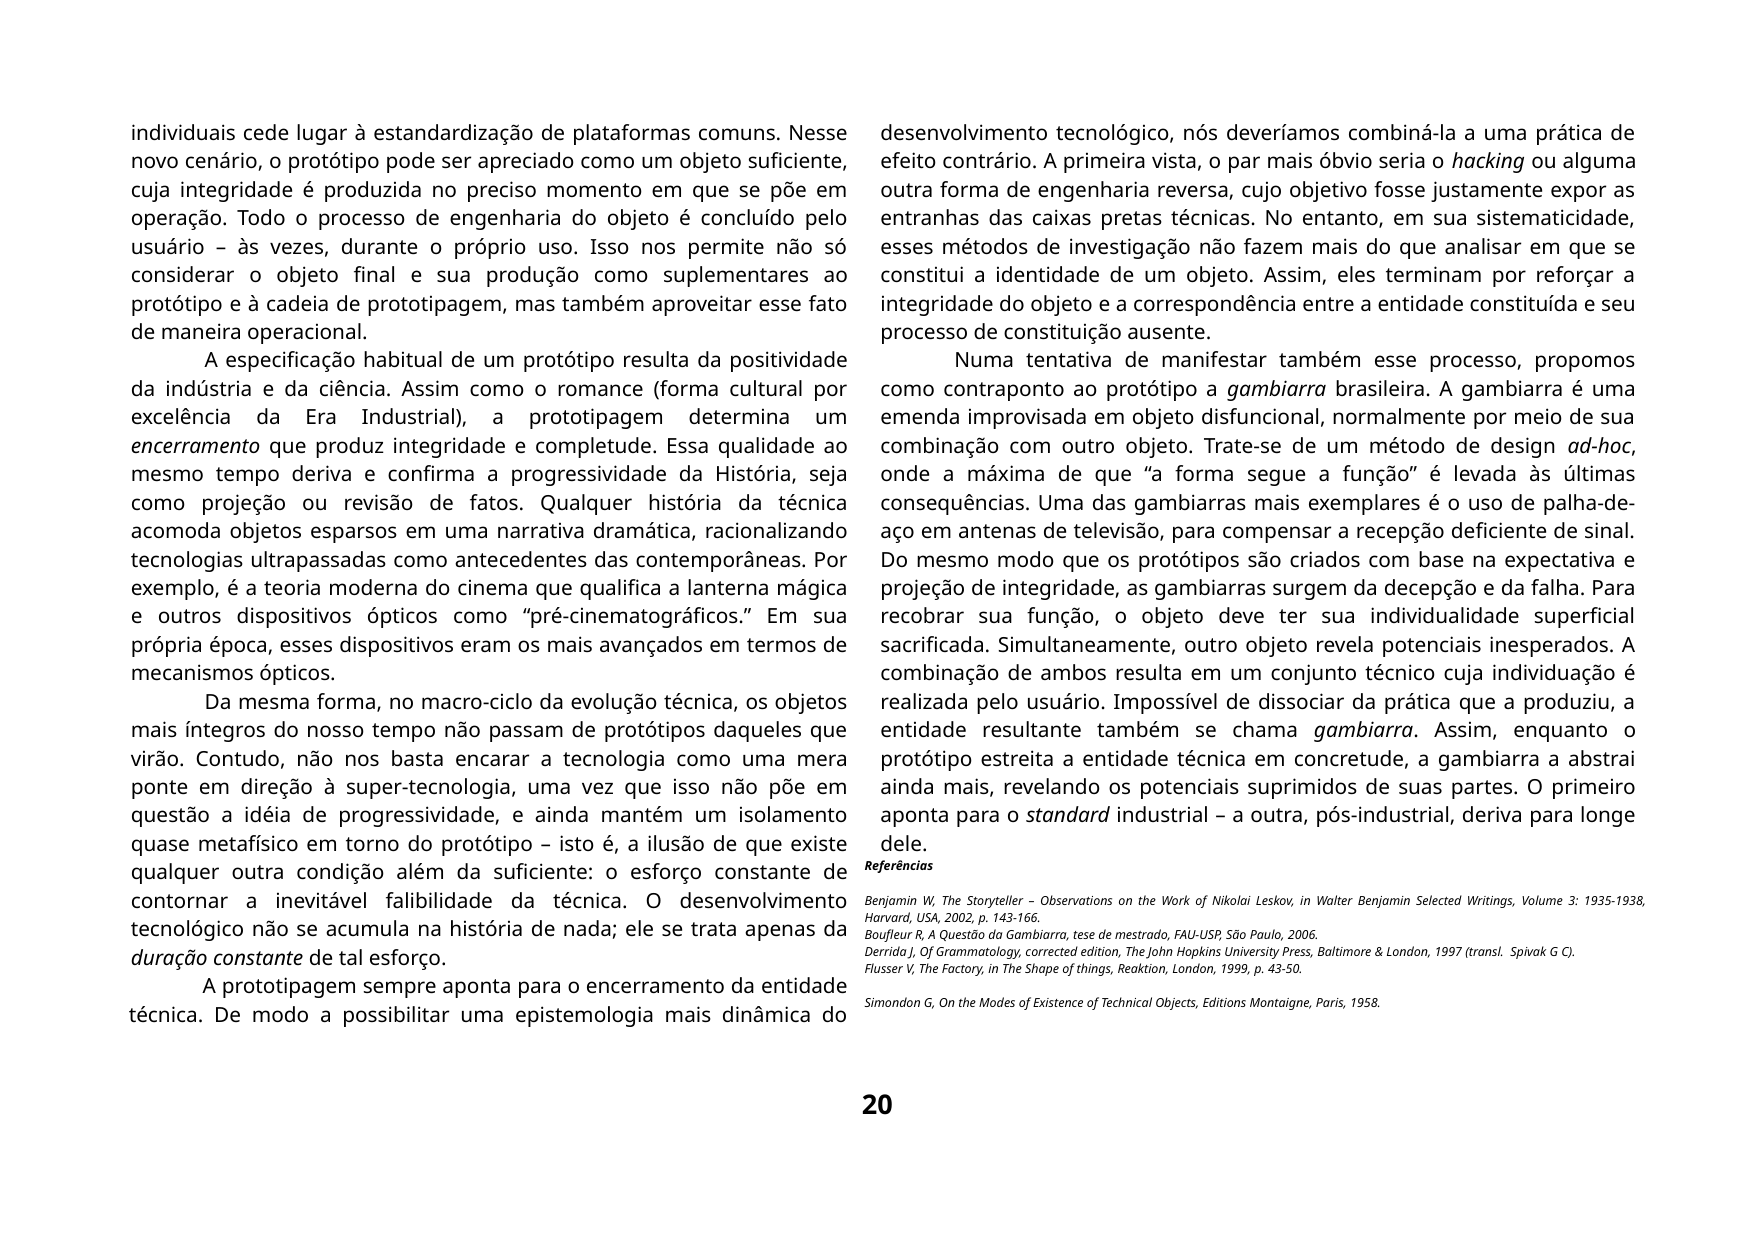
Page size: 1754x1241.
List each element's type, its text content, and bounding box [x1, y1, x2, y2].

text Da mesma forma, no macro-ciclo da evolução técnica, os objetos mais íntegros do nosso tempo não passam de protótipos daqueles que virão. Contudo, não nos basta encarar a tecnologia como uma mera ponte em direção à super-tecnologia, uma vez que isso não põe em questão a idéia de progressividade, e ainda mantém um isolamento quase metafísico em torno do protótipo – isto é, a ilusão de que existe qualquer outra condição além da suficiente: o esforço constante de contornar a inevitável falibilidade da técnica. O desenvolvimento tecnológico não se acumula na história de nada; ele se trata apenas da duração constante de tal esforço. [131, 687, 848, 971]
text A especificação habitual de um protótipo resulta da positividade da indústria e da ciência. Assim como o romance (forma cultural por excelência da Era Industrial), a prototipagem determina um encerramento que produz integridade e completude. Essa qualidade ao mesmo tempo deriva e confirma a progressividade da História, seja como projeção ou revisão de fatos. Qualquer história da técnica acomoda objetos esparsos em uma narrativa dramática, racionalizando tecnologias ultrapassadas como antecedentes das contemporâneas. Por exemplo, é a teoria moderna do cinema que qualifica a lanterna mágica e outros dispositivos ópticos como “pré-cinematográficos.” Em sua própria época, esses dispositivos eram os mais avançados em termos de mecanismos ópticos. [131, 346, 848, 687]
text Derrida J, Of Grammatology, corrected edition, The John Hopkins University Press, Baltimore & London, 1997 (transl. Spivak G C). [864, 943, 1650, 960]
text Referências [864, 857, 1650, 874]
text Simondon G, On the Modes of Existence of Technical Objects, Editions Montaigne, Paris, 1958. [864, 994, 1642, 1011]
text Boufleur R, A Questão da Gambiarra, tese de mestrado, FAU-USP, São Paulo, 2006. [864, 926, 1650, 943]
text desenvolvimento tecnológico, nós deveríamos combiná-la a uma prática de efeito contrário. A primeira vista, o par mais óbvio seria o hacking ou alguma outra forma de engenharia reversa, cujo objetivo fosse justamente expor as entranhas das caixas pretas técnicas. No entanto, em sua sistematicidade, esses métodos de investigação não fazem mais do que analisar em que se constitui a identidade de um objeto. Assim, eles terminam por reforçar a integridade do objeto e a correspondência entre a entidade constituída e seu processo de constituição ausente. [880, 118, 1636, 346]
text individuais cede lugar à estandardização de plataformas comuns. Nesse novo cenário, o protótipo pode ser apreciado como um objeto suficiente, cuja integridade é produzida no preciso momento em que se põe em operação. Todo o processo de engenharia do objeto é concluído pelo usuário – às vezes, durante o próprio uso. Isso nos permite não só considerar o objeto final e sua produção como suplementares ao protótipo e à cadeia de prototipagem, mas também aproveitar esse fato de maneira operacional. [131, 118, 848, 346]
text Benjamin W, The Storyteller – Observations on the Work of Nikolai Leskov, in Walter Benjamin Selected Writings, Volume 3: 1935-1938, Harvard, USA, 2002, p. 143-166. [864, 892, 1650, 926]
text A prototipagem sempre aponta para o encerramento da entidade técnica. De modo a possibilitar uma epistemologia mais dinâmica do [128, 971, 848, 1028]
text Numa tentativa de manifestar também esse processo, propomos como contraponto ao protótipo a gambiarra brasileira. A gambiarra é uma emenda improvisada em objeto disfuncional, normalmente por meio de sua combinação com outro objeto. Trate-se de um método de design ad-hoc, onde a máxima de que “a forma segue a função” é levada às últimas consequências. Uma das gambiarras mais exemplares é o uso de palha-de-aço em antenas de televisão, para compensar a recepção deficiente de sinal. Do mesmo modo que os protótipos são criados com base na expectativa e projeção de integridade, as gambiarras surgem da decepção e da falha. Para recobrar sua função, o objeto deve ter sua individualidade superficial sacrificada. Simultaneamente, outro objeto revela potenciais inesperados. A combinação de ambos resulta em um conjunto técnico cuja individuação é realizada pelo usuário. Impossível de dissociar da prática que a produziu, a entidade resultante também se chama gambiarra. Assim, enquanto o protótipo estreita a entidade técnica em concretude, a gambiarra a abstrai ainda mais, revelando os potenciais suprimidos de suas partes. O primeiro aponta para o standard industrial – a outra, pós-industrial, deriva para longe dele. [880, 346, 1636, 857]
text Flusser V, The Factory, in The Shape of things, Reaktion, London, 1999, p. 43-50. [864, 960, 1650, 977]
